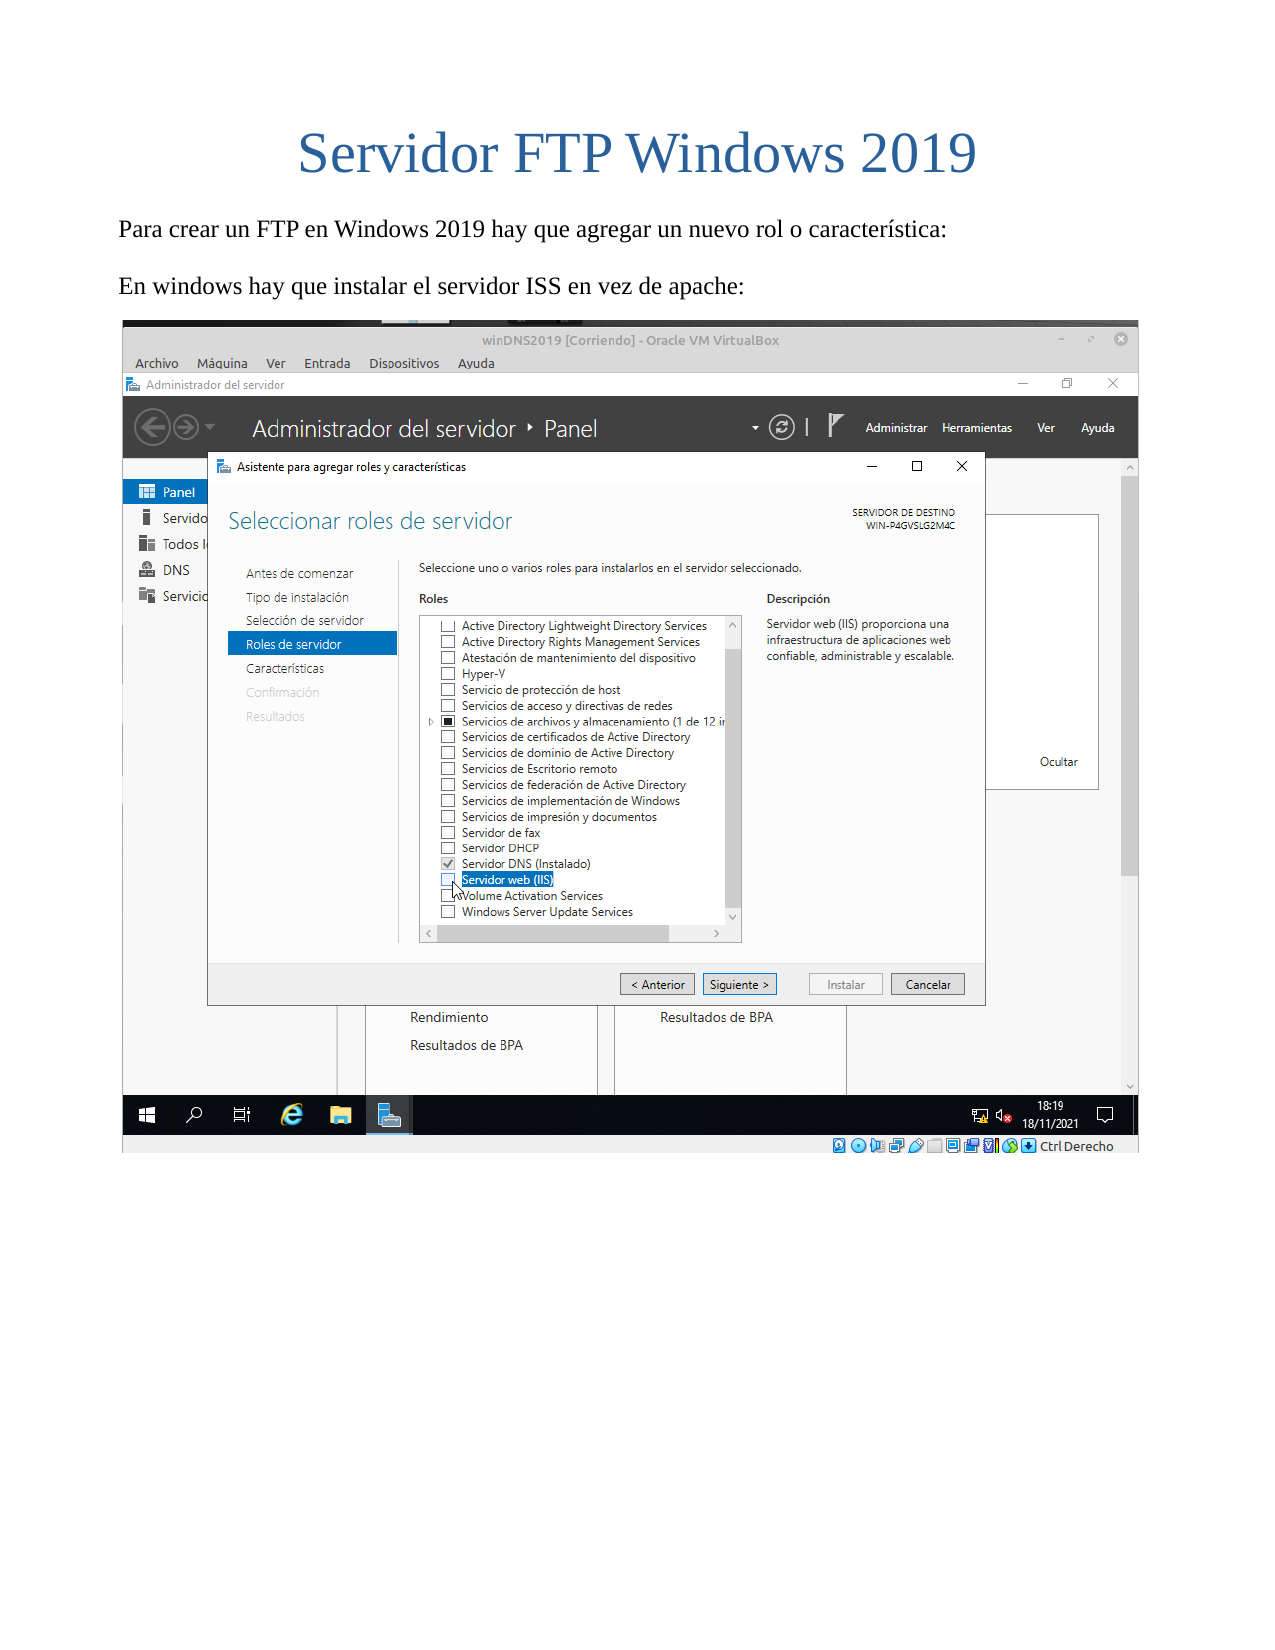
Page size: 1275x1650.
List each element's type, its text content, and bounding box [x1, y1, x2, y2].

text Para crear un FTP en Windows 2019 hay que agregar un nuevo rol o característica: [118, 214, 1157, 243]
text Servidor FTP Windows 2019 [118, 118, 1157, 185]
picture [1047, 320, 1139, 1153]
text En windows hay que instalar el servidor ISS en vez de apache: [118, 271, 1157, 300]
